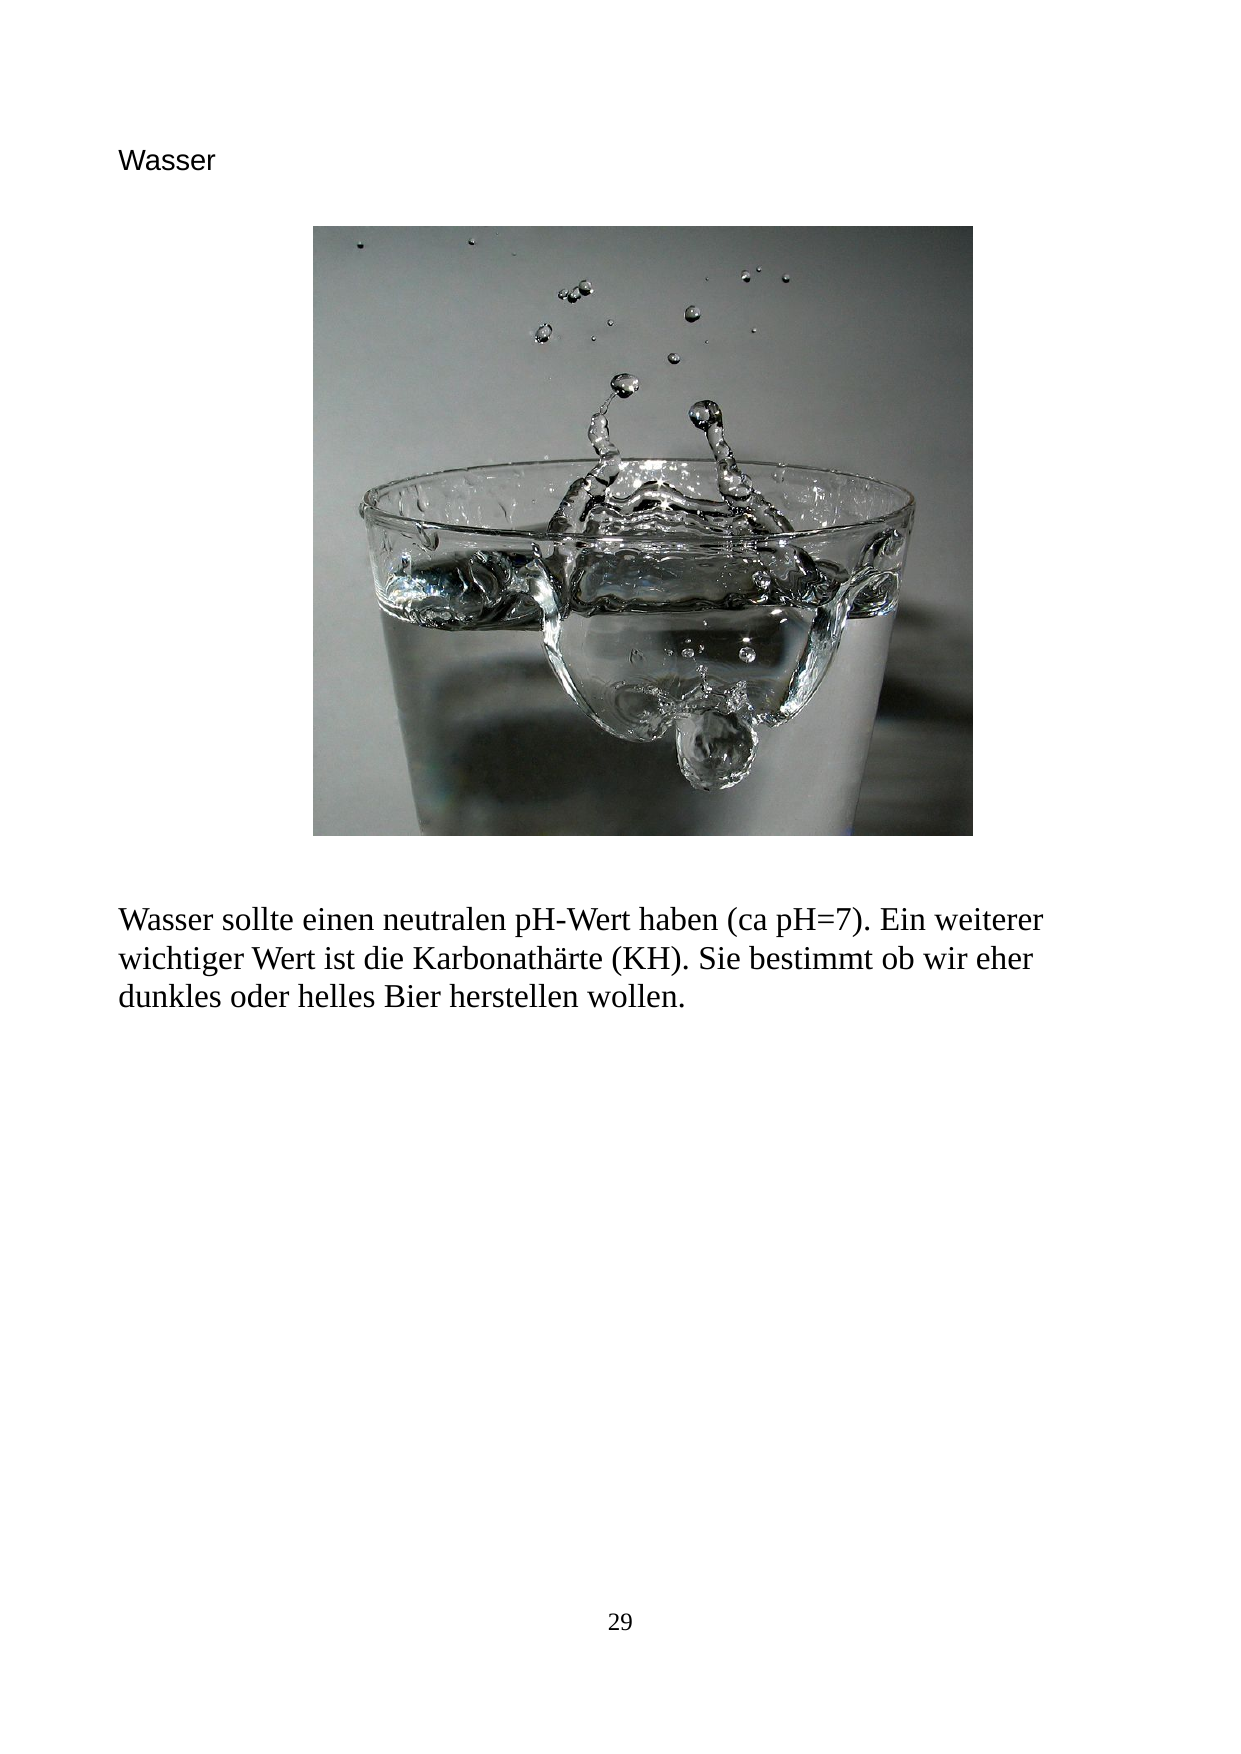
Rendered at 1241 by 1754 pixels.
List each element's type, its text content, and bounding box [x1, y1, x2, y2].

picture [313, 226, 973, 836]
text Wasser sollte einen neutralen pH-Wert haben (ca pH=7). Ein weiterer wichtiger Wert ist die Karbonathärte (KH). Sie bestimmt ob wir eher dunkles oder helles Bier herstellen wollen. [118, 899, 1122, 1014]
subtitle Wasser [118, 143, 1122, 177]
